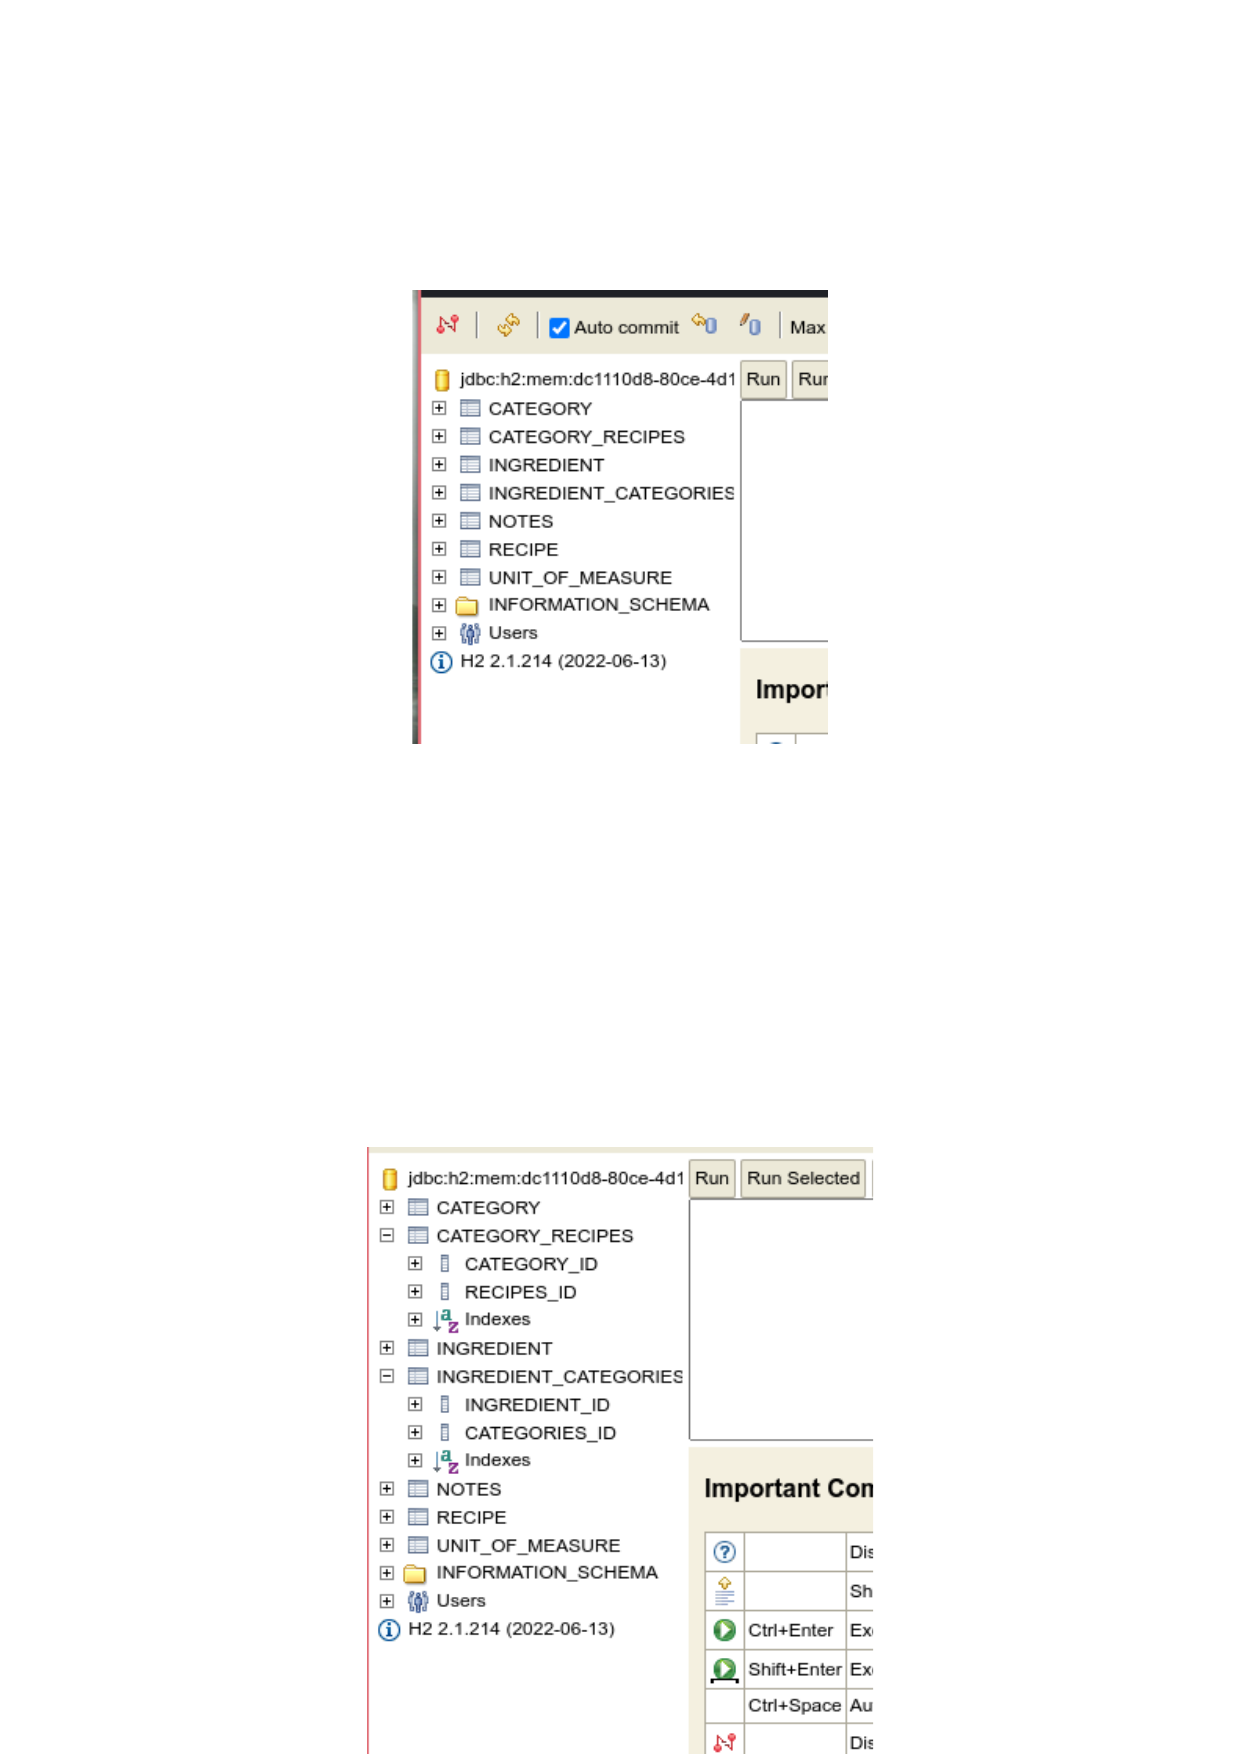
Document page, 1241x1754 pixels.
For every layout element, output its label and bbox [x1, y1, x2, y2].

picture [412, 290, 828, 744]
picture [367, 1147, 874, 1754]
